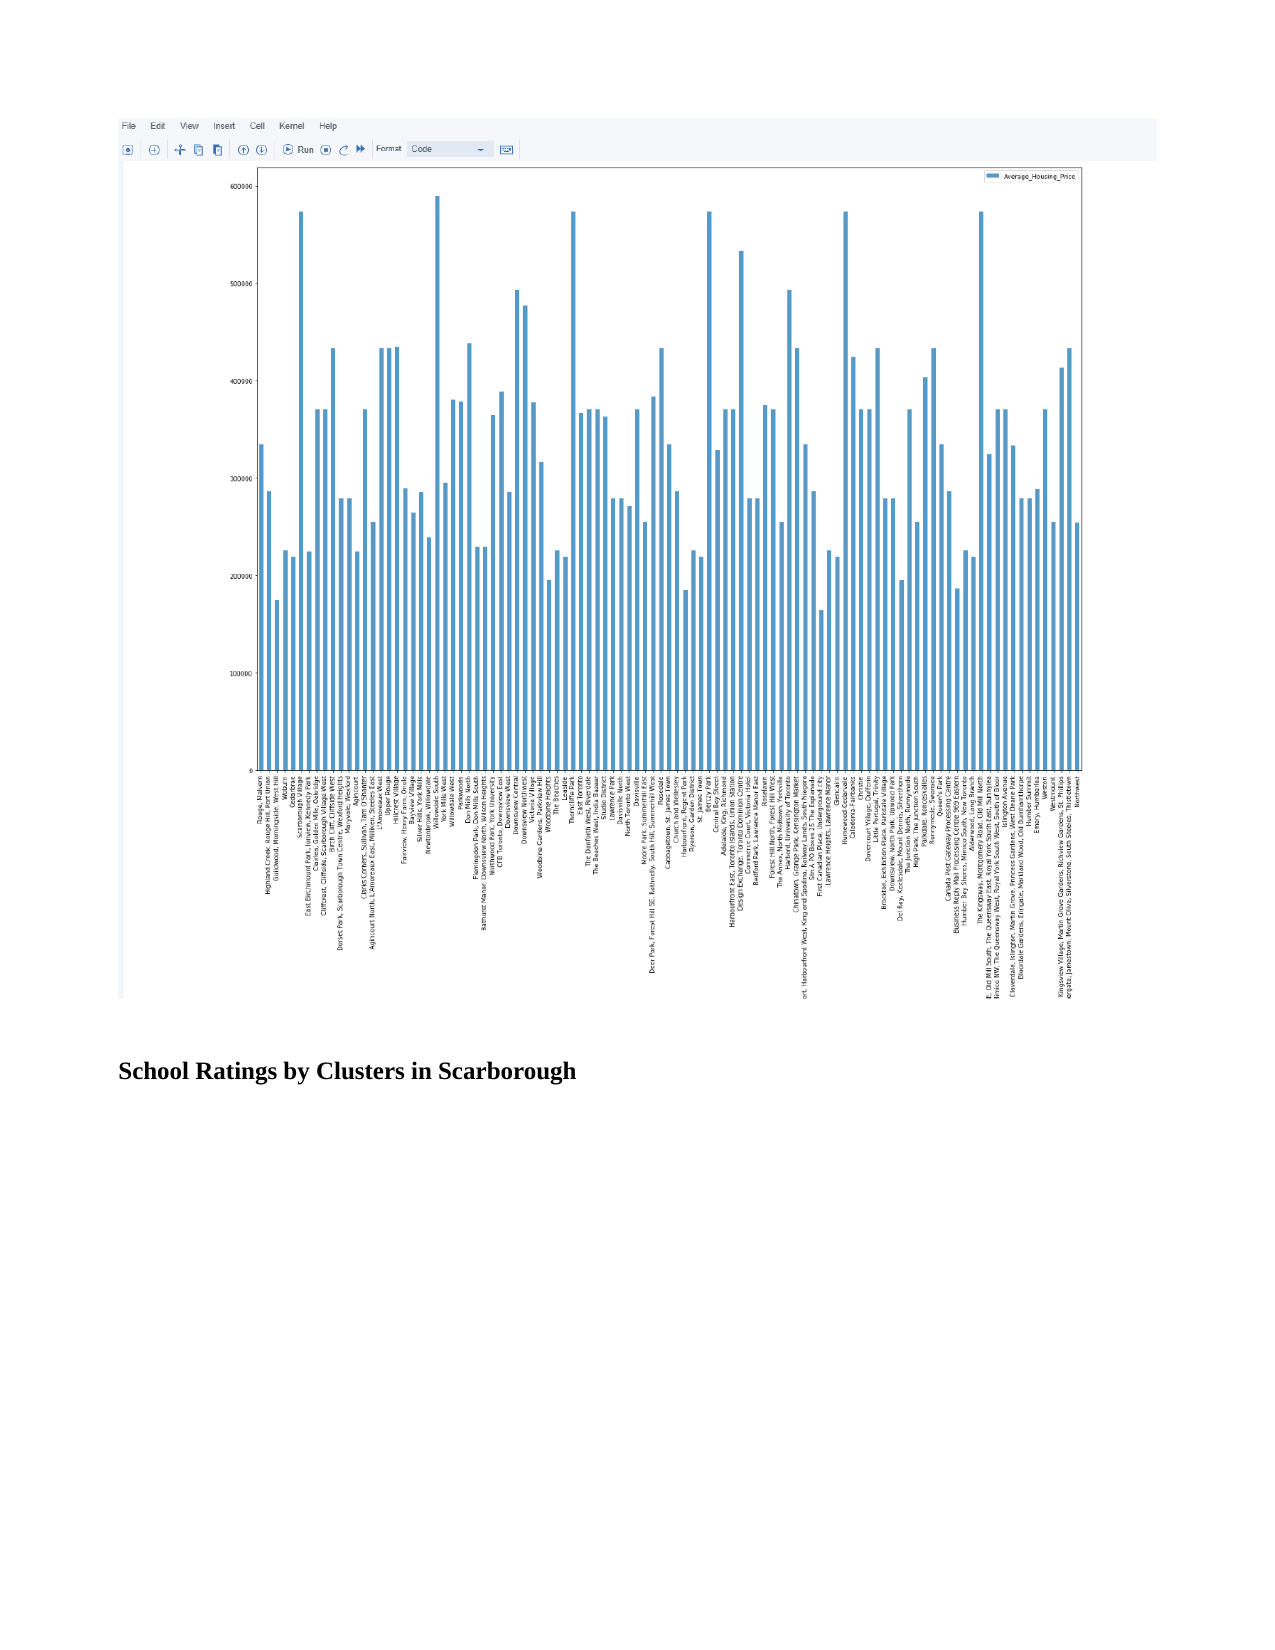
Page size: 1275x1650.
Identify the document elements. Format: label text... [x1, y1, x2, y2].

picture [118, 118, 1157, 999]
text School Ratings by Clusters in Scarborough [118, 1056, 1157, 1084]
